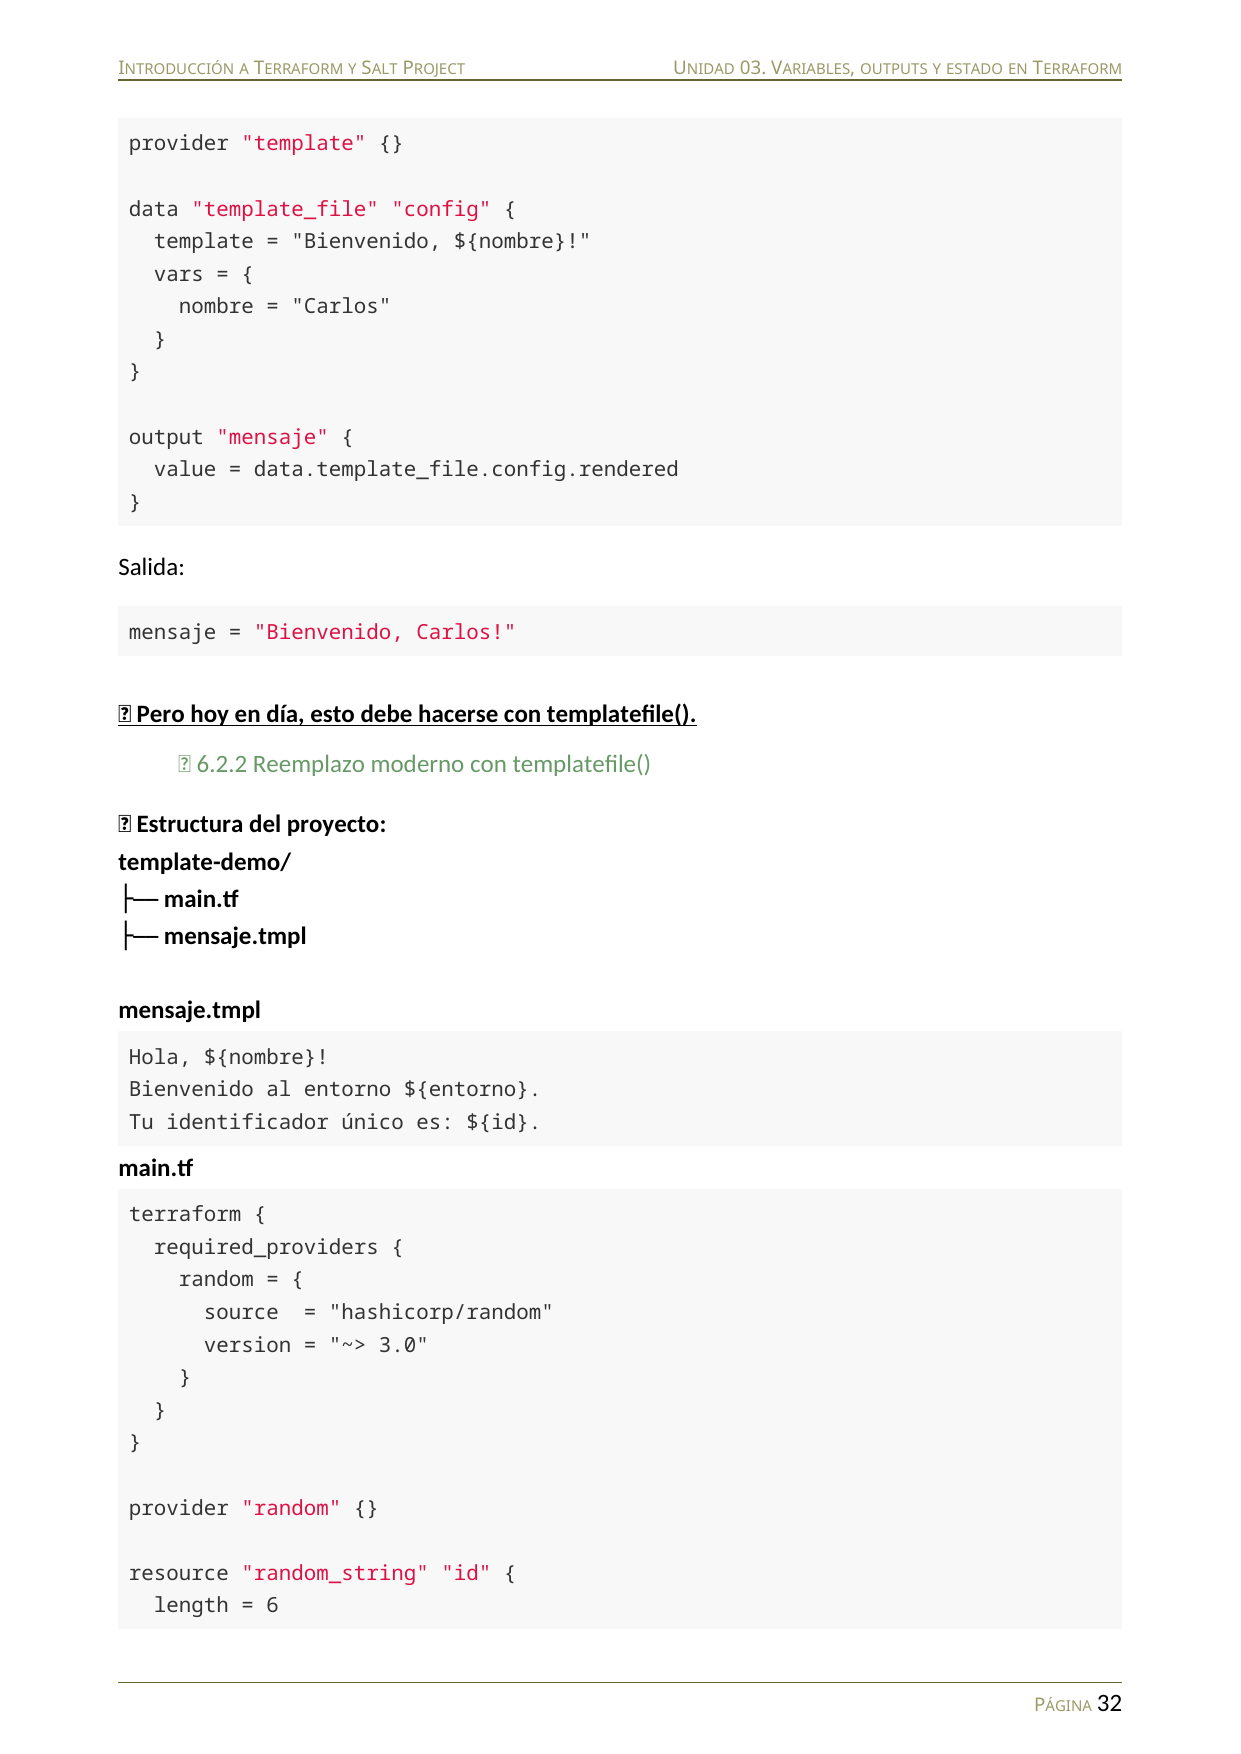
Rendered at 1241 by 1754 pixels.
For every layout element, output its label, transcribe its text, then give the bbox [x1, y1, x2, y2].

subtitle 🧰 6.2.2 Reemplazo moderno con templatefile() [178, 748, 1122, 778]
text 📁 Estructura del proyecto: [118, 808, 1122, 838]
table_header Hola, ${nombre}! Bienvenido al entorno ${entorno}. Tu identificador único es: ${id}. [118, 1031, 1122, 1146]
table_header provider "template" {} data "template_file" "config" { template = "Bienvenido, ${nombre}!" vars = { nombre = "Carlos" } } output "mensaje" { value = data.template_file.config.rendered } [118, 118, 1122, 526]
table_header terraform { required_providers { random = { source = "hashicorp/random" version = "~> 3.0" } } } provider "random" {} resource "random_string" "id" { length = 6 [118, 1189, 1122, 1629]
text ├── main.tf [118, 883, 1122, 914]
table_header mensaje = "Bienvenido, Carlos!" [118, 606, 1122, 656]
text main.tf [118, 1152, 1122, 1182]
text template-demo/ [118, 847, 1122, 877]
text mensaje.tmpl [118, 994, 1122, 1025]
text Salida: [118, 551, 1122, 581]
text 🔔 Pero hoy en día, esto debe hacerse con templatefile(). [118, 699, 1122, 729]
text ├── mensaje.tmpl [118, 921, 1122, 951]
